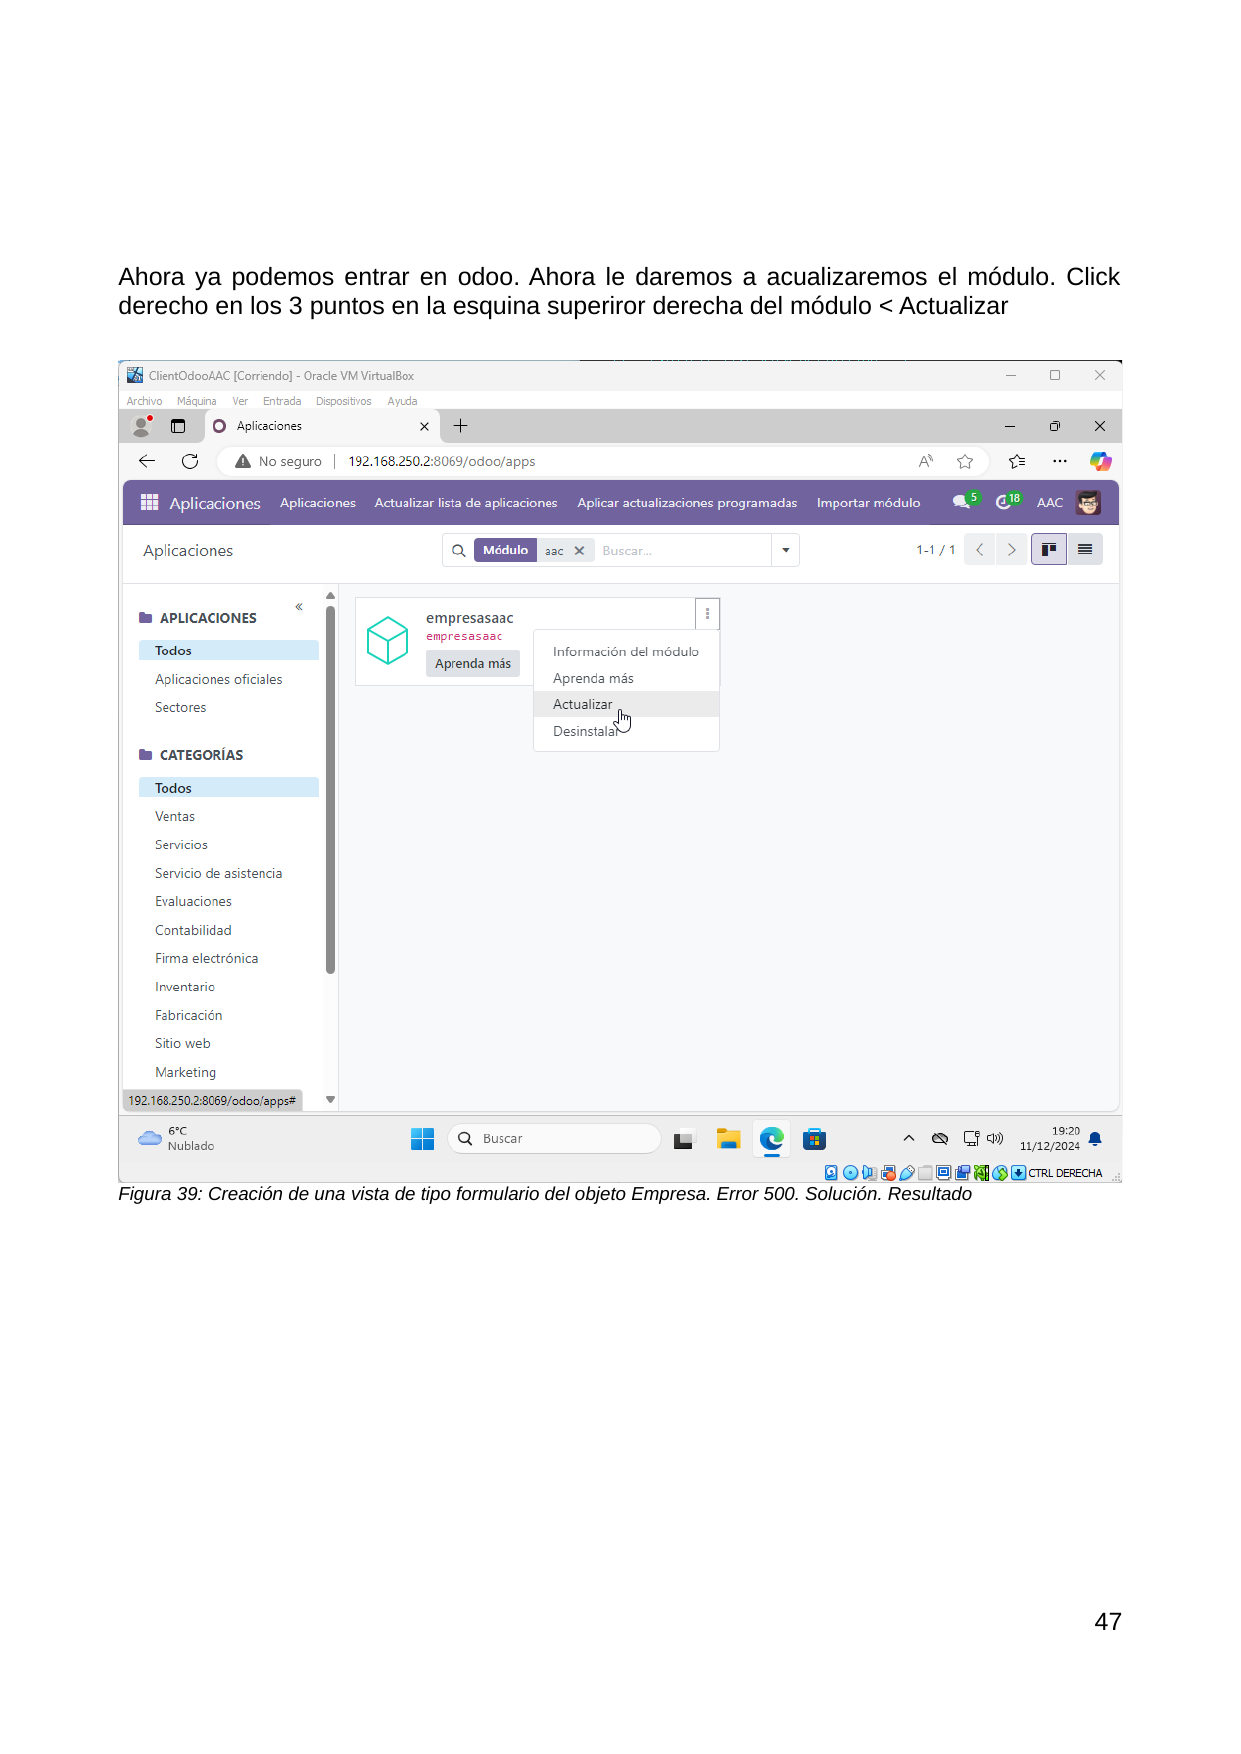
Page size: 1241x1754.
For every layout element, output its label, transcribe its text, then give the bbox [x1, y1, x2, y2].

text Figura 39: Creación de una vista de tipo formulario del objeto Empresa. Error 500. Solución. Resultado [118, 1183, 1122, 1204]
picture [118, 360, 1123, 1183]
text Ahora ya podemos entrar en odoo. Ahora le daremos a acualizaremos el módulo. Click derecho en los 3 puntos en la esquina superiror derecha del módulo < Actualizar [118, 262, 1122, 319]
